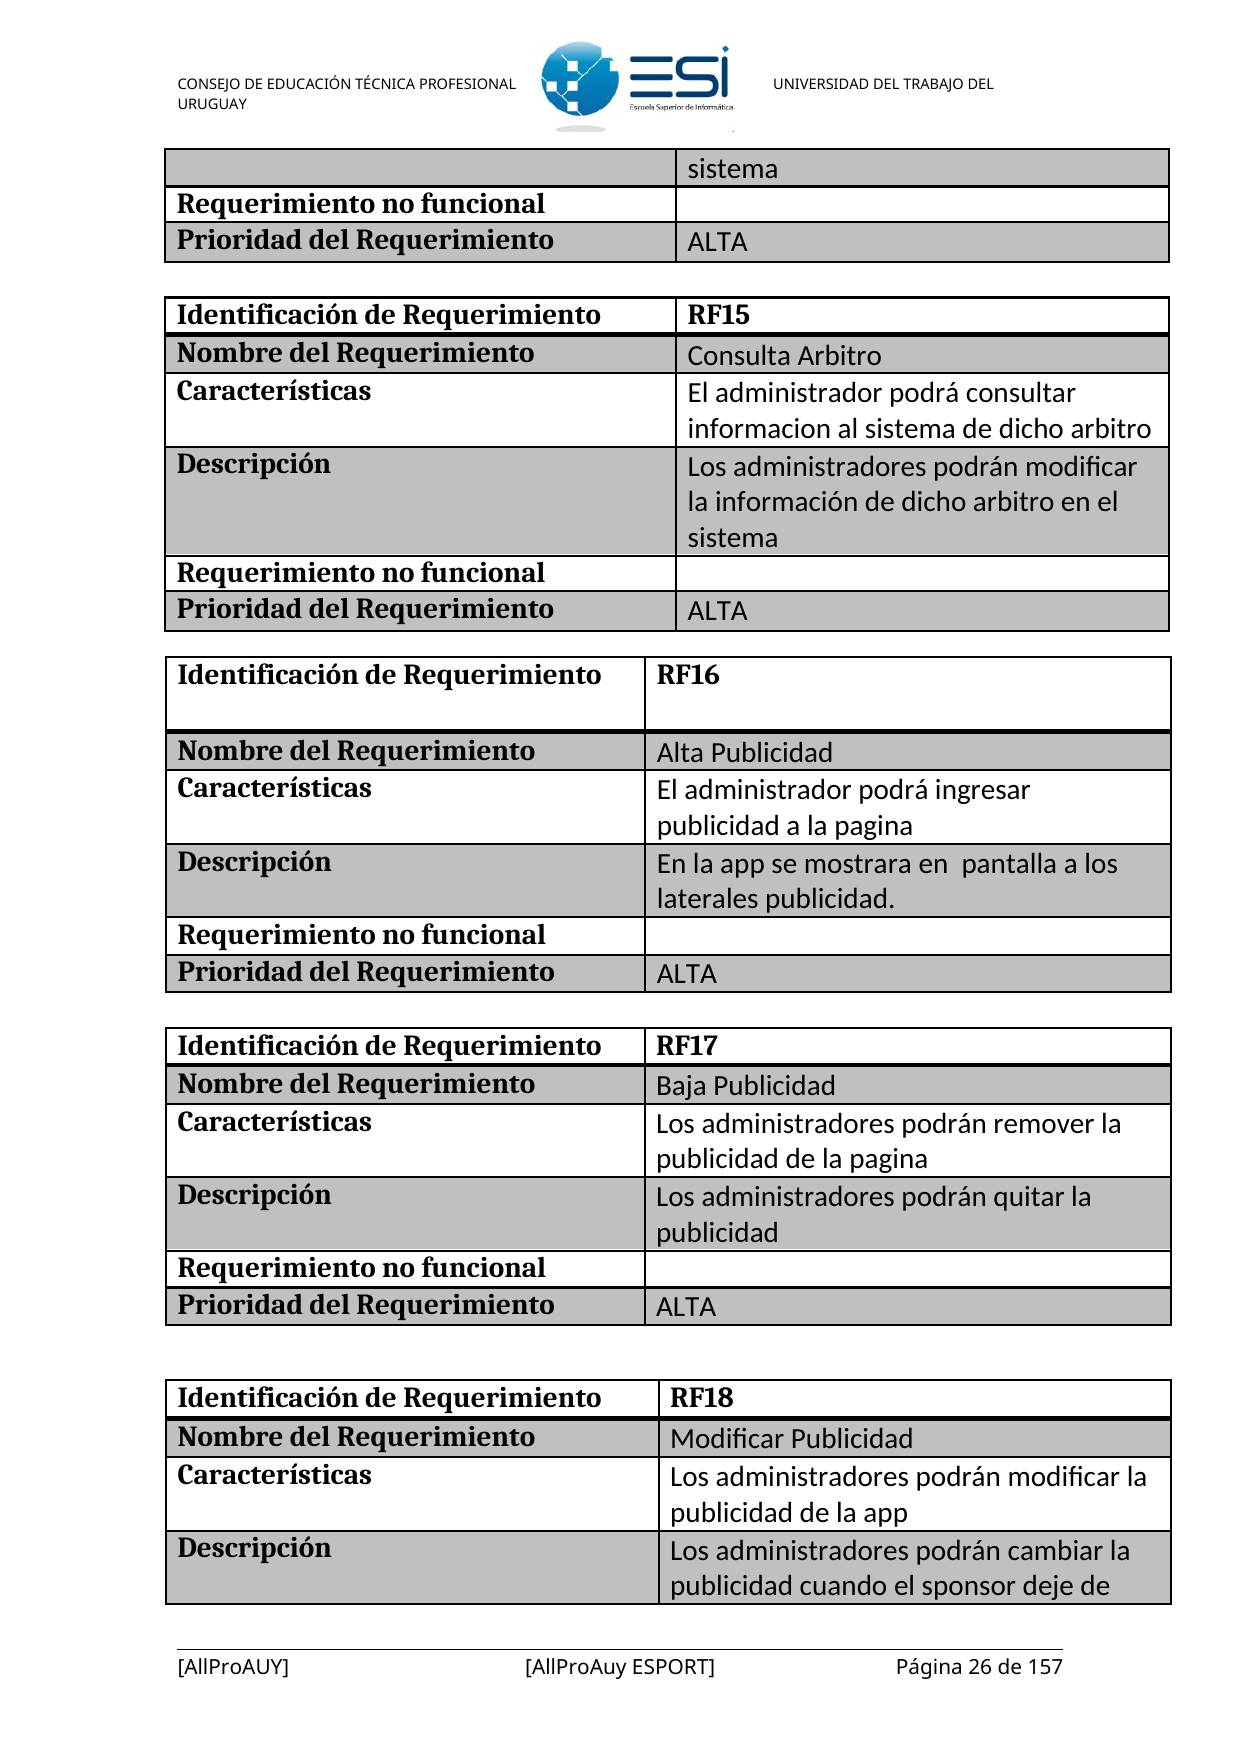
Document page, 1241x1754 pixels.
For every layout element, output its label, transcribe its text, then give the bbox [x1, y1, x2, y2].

table_cell [646, 918, 1170, 953]
table_cell El administrador podrá consultar informacion al sistema de dicho arbitro [677, 374, 1168, 446]
table_cell [677, 557, 1168, 590]
table_cell [166, 150, 675, 185]
table_header RF16 [646, 658, 1170, 729]
table_cell Prioridad del Requerimiento [167, 1289, 644, 1324]
table_header RF17 [646, 1029, 1170, 1062]
table_cell En la app se mostrara en pantalla a los laterales publicidad. [646, 845, 1170, 916]
table_cell Los administradores podrán remover la publicidad de la pagina [646, 1105, 1170, 1176]
table_cell Requerimiento no funcional [166, 188, 675, 221]
table_cell Descripción [167, 845, 644, 916]
table_header RF18 [660, 1381, 1170, 1416]
table_cell Descripción [166, 448, 675, 554]
table_cell Prioridad del Requerimiento [166, 592, 675, 630]
table_cell Características [167, 1105, 644, 1176]
table_cell El administrador podrá ingresar publicidad a la pagina [646, 771, 1170, 843]
table_cell Requerimiento no funcional [167, 918, 644, 953]
table_cell Nombre del Requerimiento [167, 734, 644, 769]
table_cell Los administradores podrán modificar la información de dicho arbitro en el sistema [677, 448, 1168, 554]
table_cell Requerimiento no funcional [167, 1252, 644, 1286]
table_cell Descripción [167, 1178, 644, 1249]
table_cell Prioridad del Requerimiento [166, 223, 675, 261]
table_cell Los administradores podrán quitar la publicidad [646, 1178, 1170, 1249]
table_cell ALTA [677, 592, 1168, 630]
table_cell Características [167, 1458, 658, 1529]
table_cell Los administradores podrán cambiar la publicidad cuando el sponsor deje de [660, 1532, 1170, 1603]
table_cell ALTA [646, 956, 1170, 991]
table_cell Nombre del Requerimiento [167, 1067, 644, 1103]
table_cell Nombre del Requerimiento [167, 1421, 658, 1456]
table_cell sistema [677, 150, 1168, 185]
table_cell Modificar Publicidad [660, 1421, 1170, 1456]
table_cell Baja Publicidad [646, 1067, 1170, 1103]
table_cell Los administradores podrán modificar la publicidad de la app [660, 1458, 1170, 1529]
table_cell Alta Publicidad [646, 734, 1170, 769]
table_cell ALTA [646, 1289, 1170, 1324]
table_header Identificación de Requerimiento [167, 1029, 644, 1062]
table_cell Consulta Arbitro [677, 337, 1168, 372]
table_cell ALTA [677, 223, 1168, 261]
table_cell [677, 188, 1168, 221]
table_header Identificación de Requerimiento [167, 1381, 658, 1416]
table_header Identificación de Requerimiento [167, 658, 644, 729]
table_header Identificación de Requerimiento [166, 299, 675, 332]
table_cell Prioridad del Requerimiento [167, 956, 644, 991]
table_cell Características [166, 374, 675, 446]
table_header RF15 [677, 299, 1168, 332]
picture [534, 39, 734, 132]
table_cell Características [167, 771, 644, 843]
table_cell Descripción [167, 1532, 658, 1603]
table_cell Nombre del Requerimiento [166, 337, 675, 372]
table_cell [646, 1252, 1170, 1286]
table_cell Requerimiento no funcional [166, 557, 675, 590]
